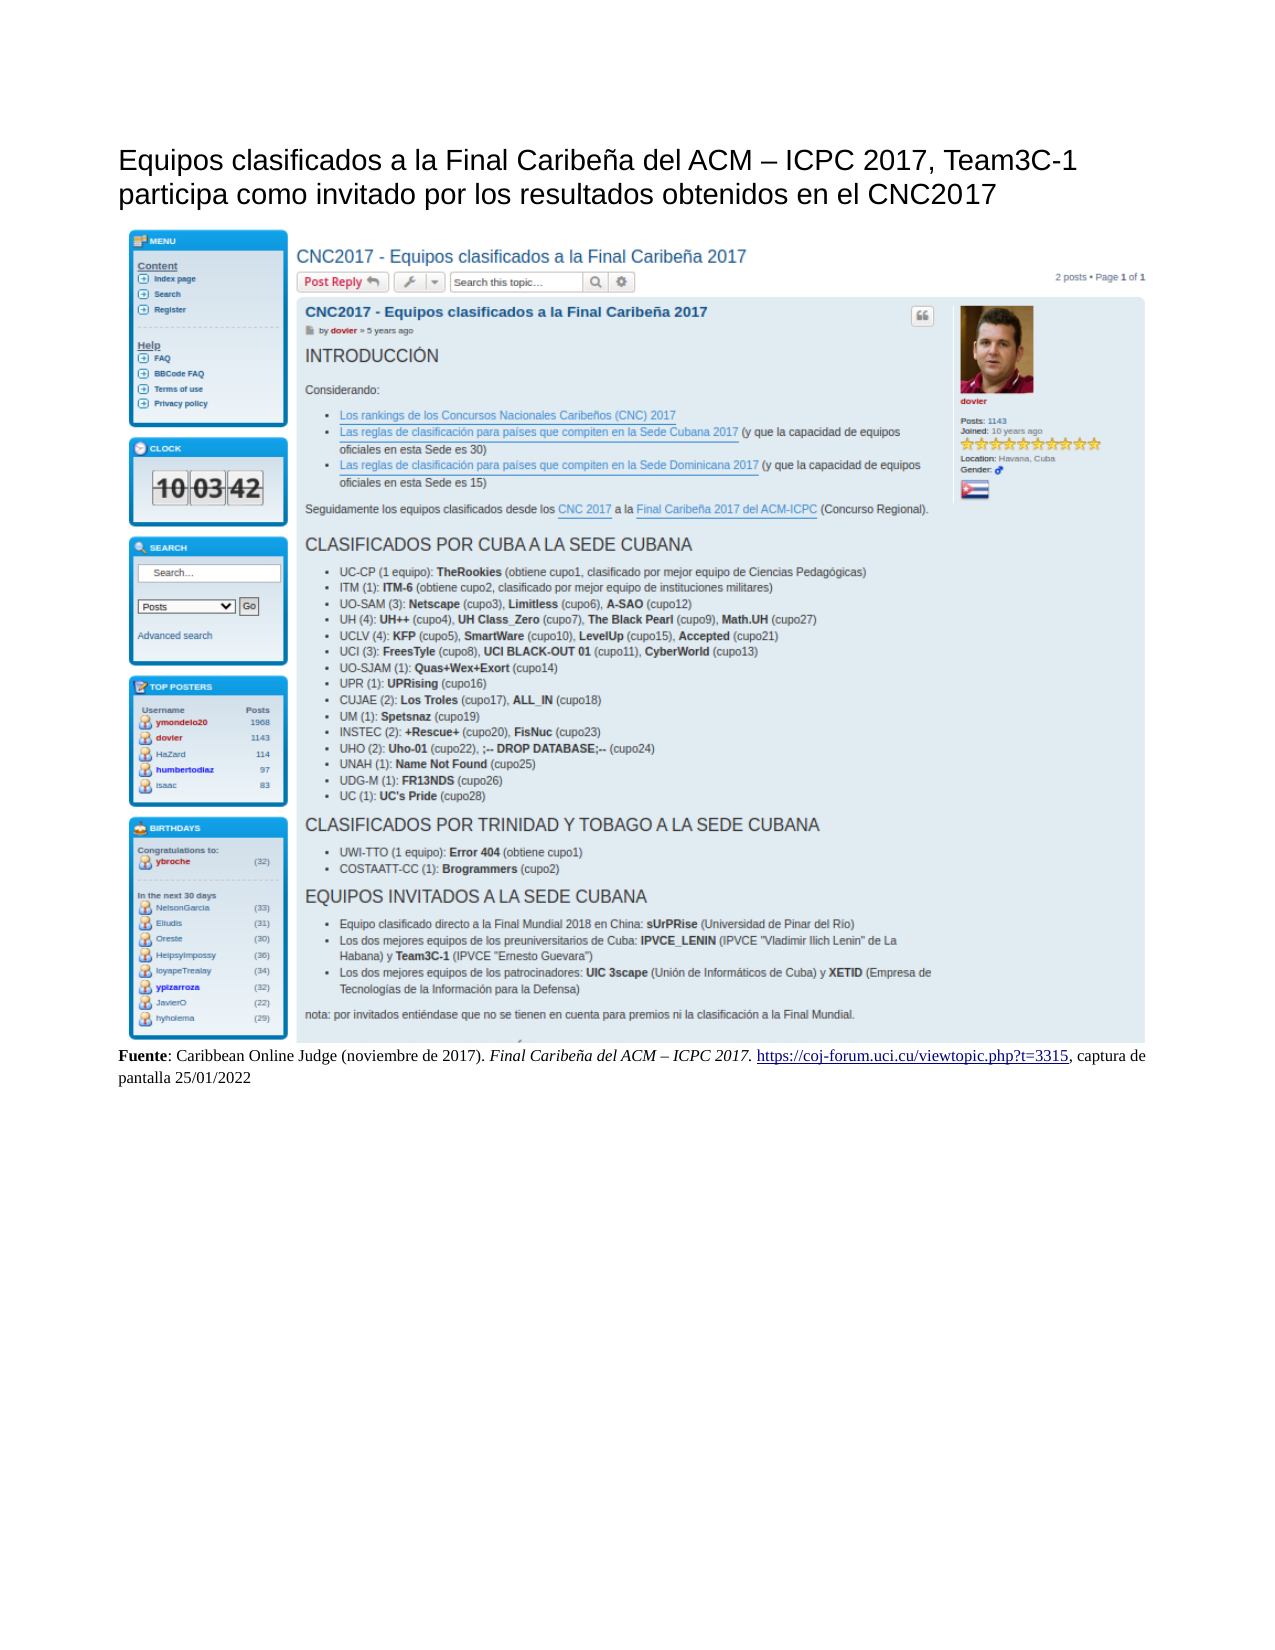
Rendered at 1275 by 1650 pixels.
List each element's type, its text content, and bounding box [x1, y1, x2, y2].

subtitle Equipos clasificados a la Final Caribeña del ACM – ICPC 2017, Team3C-1 participa como invitado por los resultados obtenidos en el CNC2017 [118, 143, 1157, 210]
picture [118, 222, 1157, 1043]
text Fuente: Caribbean Online Judge (noviembre de 2017). Final Caribeña del ACM – ICPC 2017. https://coj-forum.uci.cu/viewtopic.php?t=3315, captura de pantalla 25/01/2022 [118, 1043, 1157, 1087]
